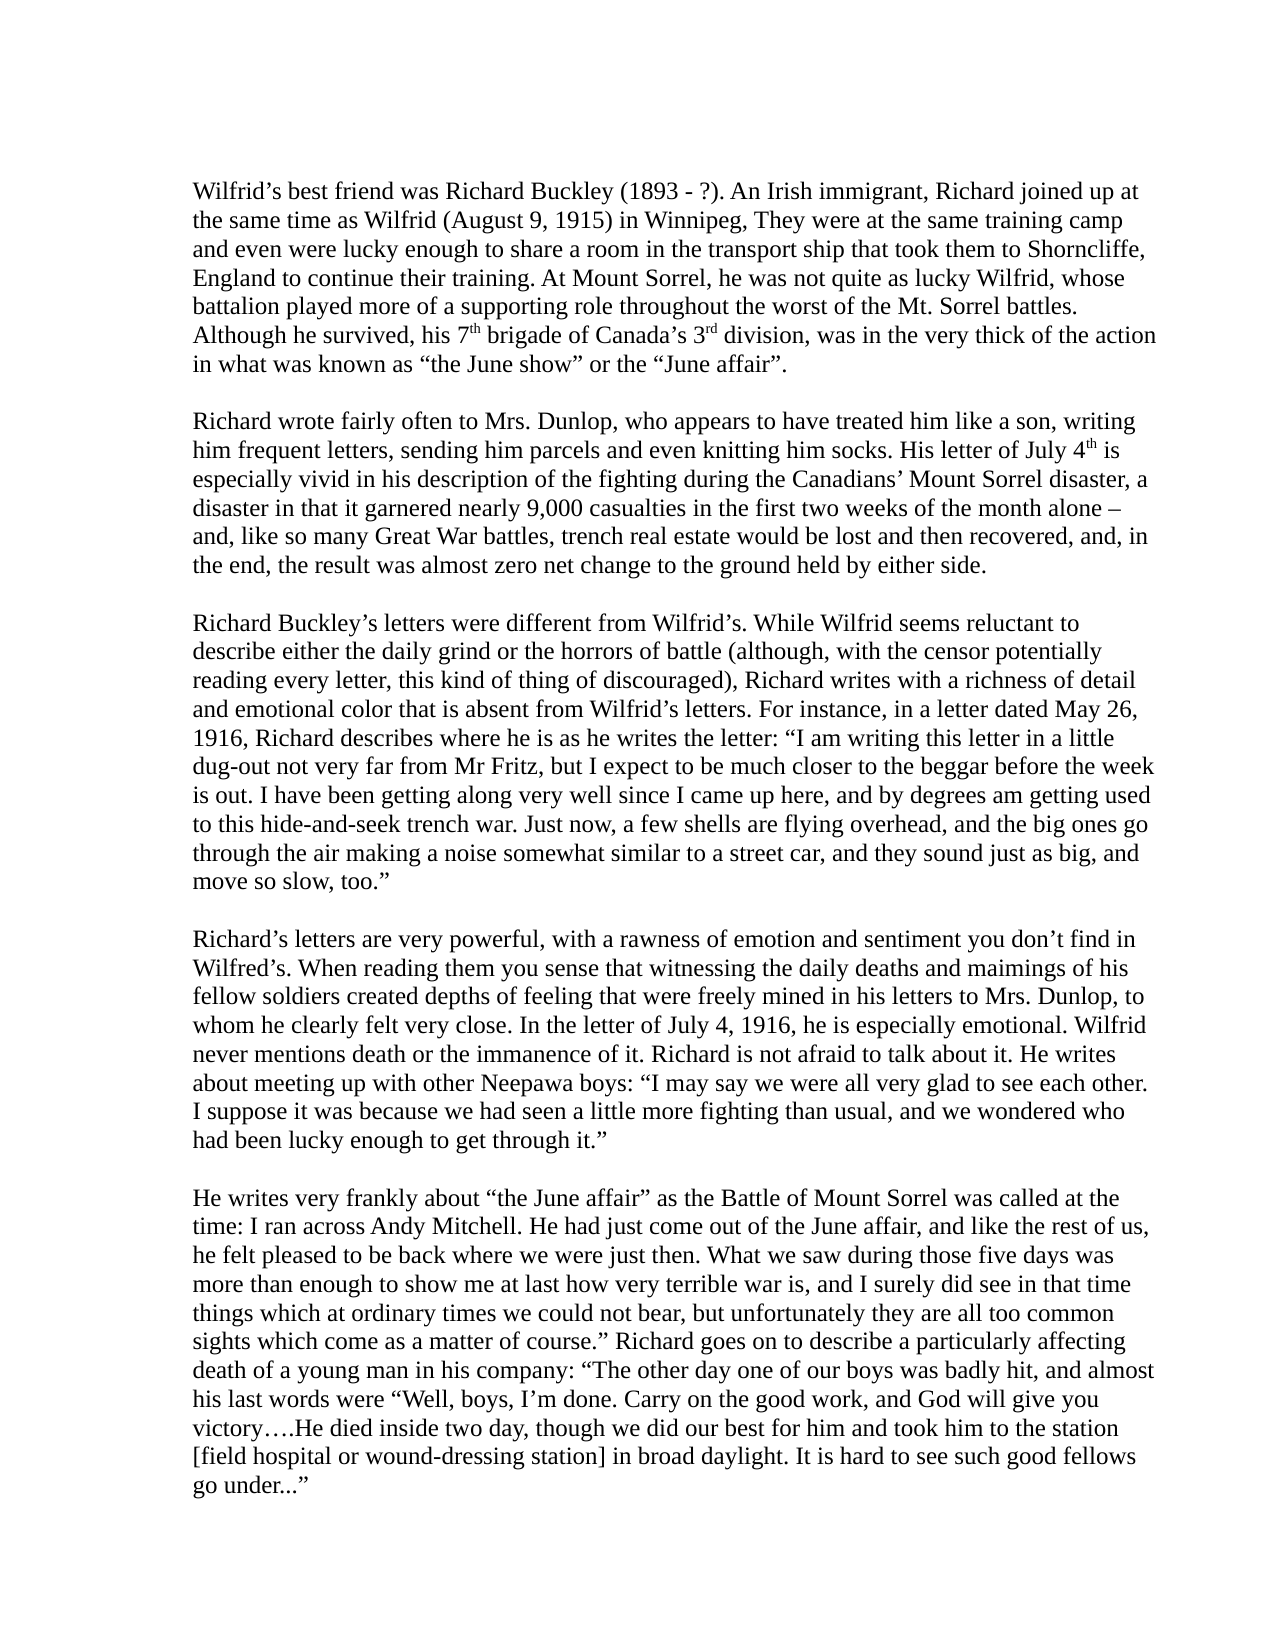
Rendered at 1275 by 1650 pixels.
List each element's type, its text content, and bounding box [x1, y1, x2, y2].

text Wilfrid’s best friend was Richard Buckley (1893 - ?). An Irish immigrant, Richard joined up at the same time as Wilfrid (August 9, 1915) in Winnipeg, They were at the same training camp and even were lucky enough to share a room in the transport ship that took them to Shorncliffe, England to continue their training. At Mount Sorrel, he was not quite as lucky Wilfrid, whose battalion played more of a supporting role throughout the worst of the Mt. Sorrel battles. Although he survived, his 7th brigade of Canada’s 3rd division, was in the very thick of the action in what was known as “the June show” or the “June affair”. [192, 176, 1158, 378]
text He writes very frankly about “the June affair” as the Battle of Mount Sorrel was called at the time: I ran across Andy Mitchell. He had just come out of the June affair, and like the rest of us, he felt pleased to be back where we were just then. What we saw during those five days was more than enough to show me at last how very terrible war is, and I surely did see in that time things which at ordinary times we could not bear, but unfortunately they are all too common sights which come as a matter of course.” Richard goes on to describe a particularly affecting death of a young man in his company: “The other day one of our boys was badly hit, and almost his last words were “Well, boys, I’m done. Carry on the good work, and God will give you victory….He died inside two day, though we did our best for him and took him to the station [field hospital or wound-dressing station] in broad daylight. It is hard to see such good fellows go under...” [192, 1183, 1158, 1499]
text Richard Buckley’s letters were different from Wilfrid’s. While Wilfrid seems reluctant to describe either the daily grind or the horrors of battle (although, with the censor potentially reading every letter, this kind of thing of discouraged), Richard writes with a richness of detail and emotional color that is absent from Wilfrid’s letters. For instance, in a letter dated May 26, 1916, Richard describes where he is as he writes the letter: “I am writing this letter in a little dug-out not very far from Mr Fritz, but I expect to be much closer to the beggar before the week is out. I have been getting along very well since I came up here, and by degrees am getting used to this hide-and-seek trench war. Just now, a few shells are flying overhead, and the big ones go through the air making a noise somewhat similar to a street car, and they sound just as big, and move so slow, too.” [192, 608, 1158, 895]
text Richard wrote fairly often to Mrs. Dunlop, who appears to have treated him like a son, writing him frequent letters, sending him parcels and even knitting him socks. His letter of July 4th is especially vivid in his description of the fighting during the Canadians’ Mount Sorrel disaster, a disaster in that it garnered nearly 9,000 casualties in the first two weeks of the month alone – and, like so many Great War battles, trench real estate would be lost and then recovered, and, in the end, the result was almost zero net change to the ground held by either side. [192, 406, 1158, 579]
text Richard’s letters are very powerful, with a rawness of emotion and sentiment you don’t find in Wilfred’s. When reading them you sense that witnessing the daily deaths and maimings of his fellow soldiers created depths of feeling that were freely mined in his letters to Mrs. Dunlop, to whom he clearly felt very close. In the letter of July 4, 1916, he is especially emotional. Wilfrid never mentions death or the immanence of it. Richard is not afraid to talk about it. He writes about meeting up with other Neepawa boys: “I may say we were all very glad to see each other. I suppose it was because we had seen a little more fighting than usual, and we wondered who had been lucky enough to get through it.” [192, 924, 1158, 1154]
